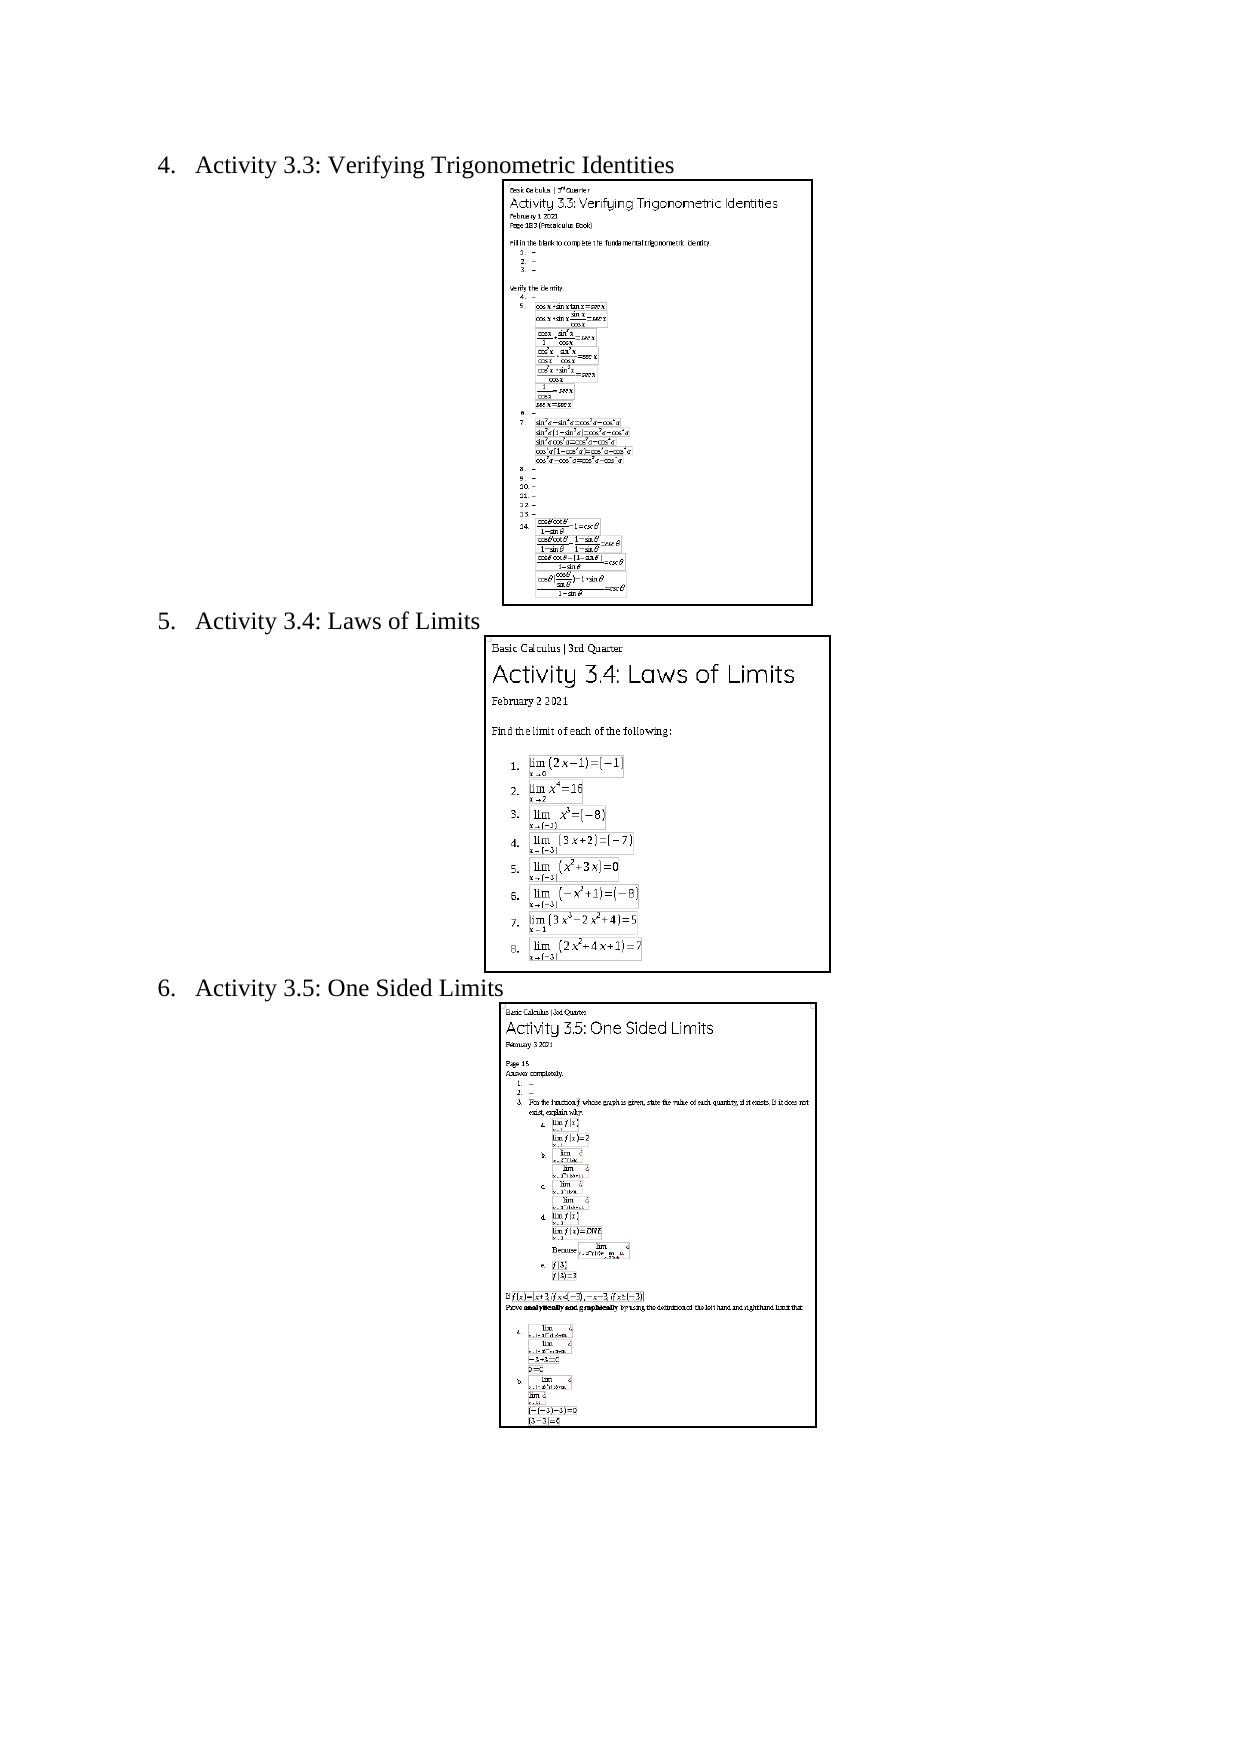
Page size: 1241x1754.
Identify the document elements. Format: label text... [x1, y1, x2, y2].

picture [501, 1004, 815, 1426]
list Activity 3.4: Laws of Limits [157, 606, 1120, 635]
picture [507, 183, 808, 601]
picture [486, 637, 829, 971]
list Activity 3.3: Verifying Trigonometric Identities [157, 150, 1120, 179]
list Activity 3.5: One Sided Limits [157, 973, 1120, 1002]
